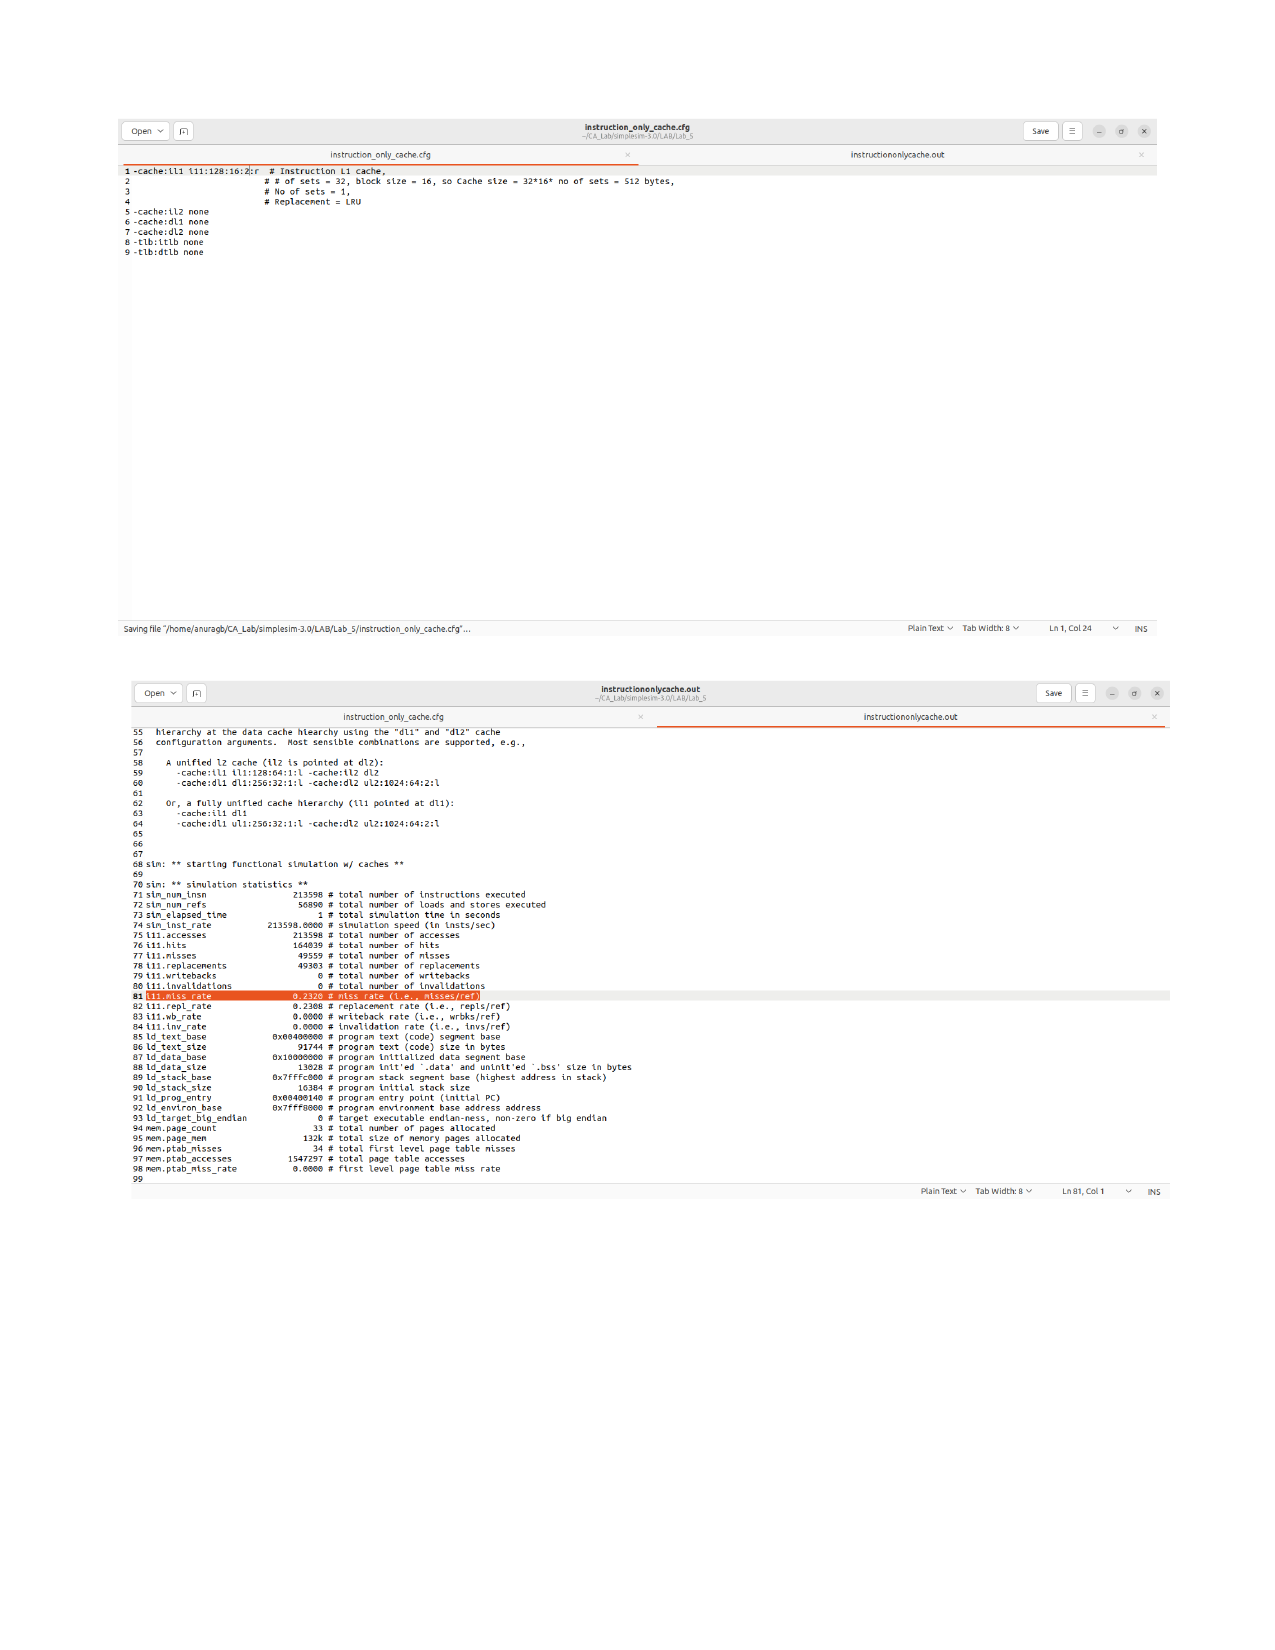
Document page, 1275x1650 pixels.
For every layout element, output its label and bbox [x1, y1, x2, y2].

picture [118, 118, 1157, 636]
picture [131, 680, 1170, 1199]
